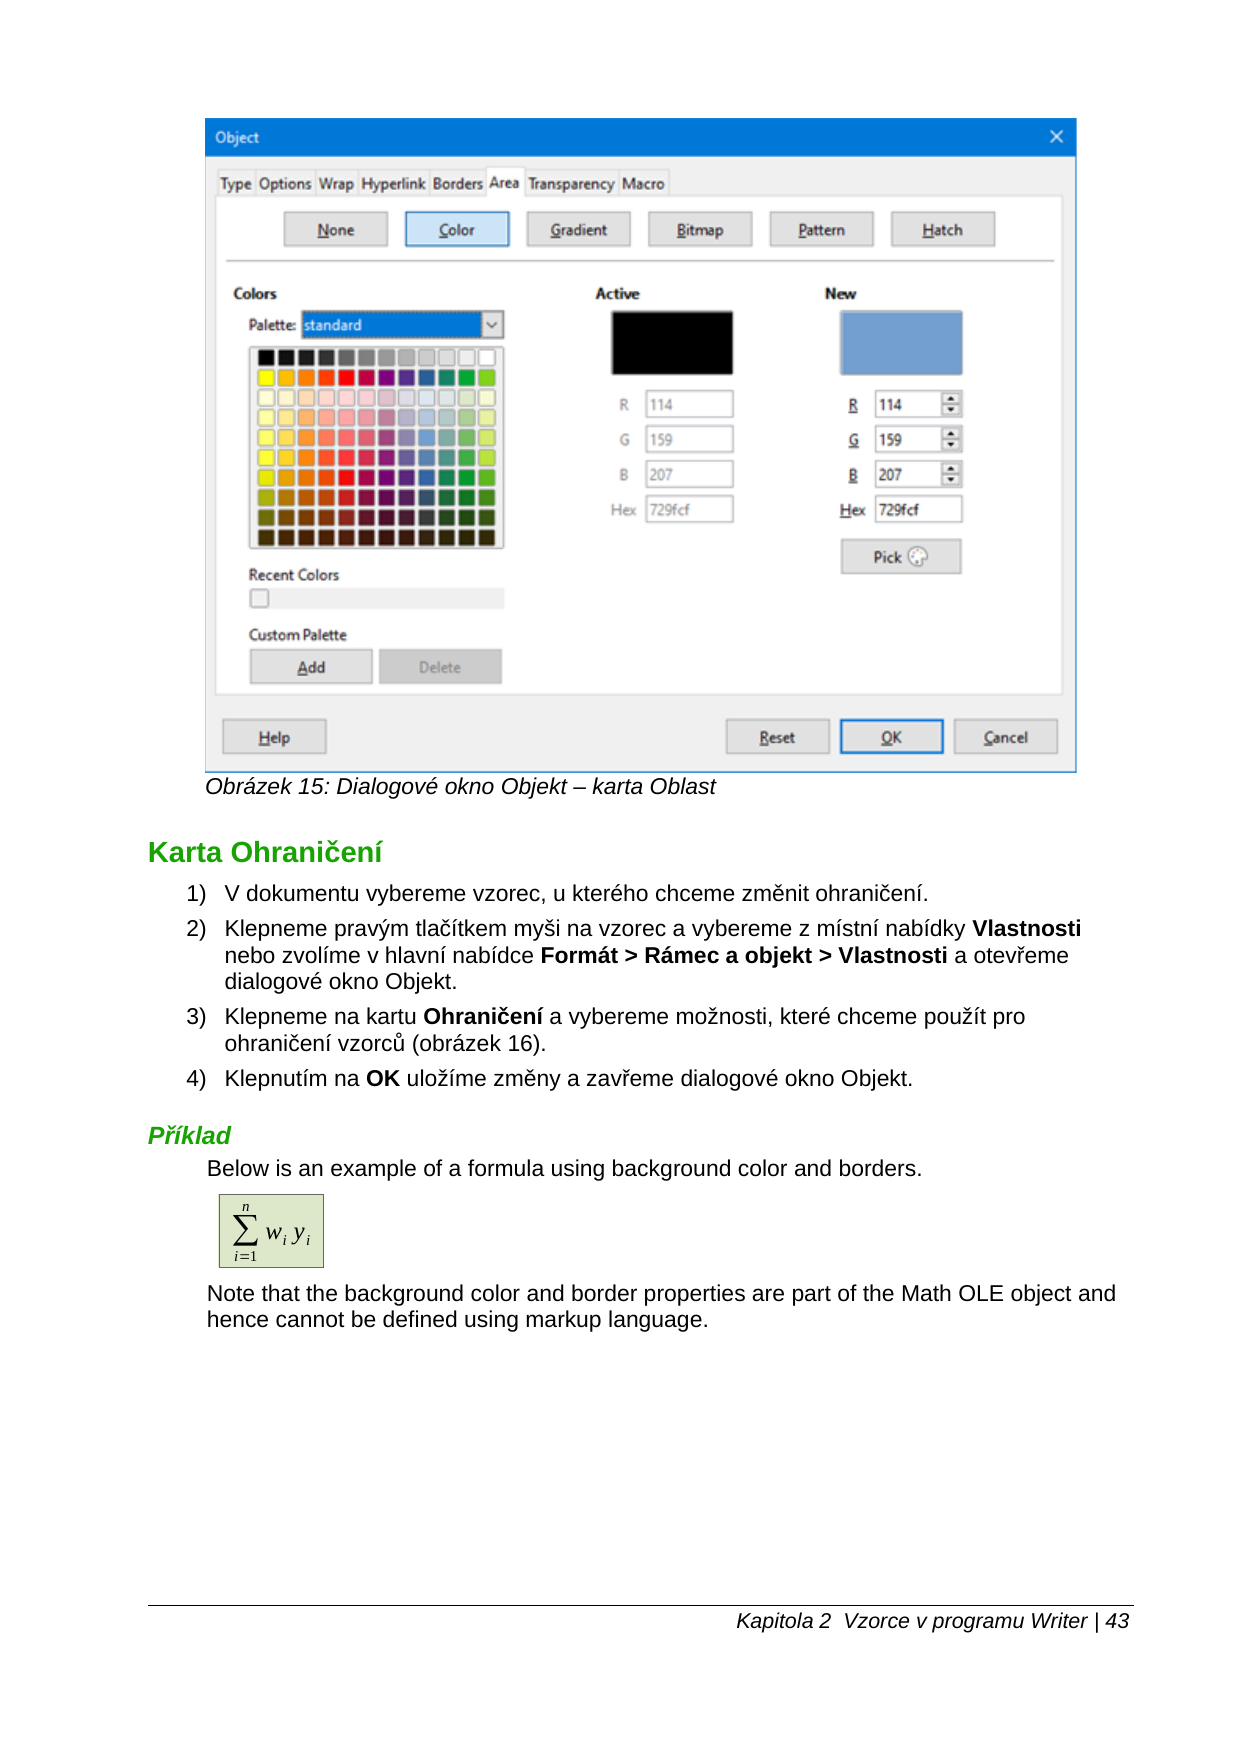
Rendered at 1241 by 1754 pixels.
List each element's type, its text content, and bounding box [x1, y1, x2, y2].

list V dokumentu vybereme vzorec, u kterého chceme změnit ohraničení. [207, 880, 1134, 906]
subtitle Karta Ohraničení [148, 835, 1134, 868]
list Klepneme na kartu Ohraničení a vybereme možnosti, které chceme použít pro ohraničení vzorců (obrázek 16). [207, 1003, 1134, 1056]
picture [205, 118, 1077, 773]
text Note that the background color and border properties are part of the Math OLE object and hence cannot be defined using markup language. [207, 1280, 1134, 1333]
text Obrázek 15: Dialogové okno Objekt – karta Oblast [205, 773, 1077, 799]
list Klepnutím na OK uložíme změny a zavřeme dialogové okno Objekt. [207, 1065, 1134, 1091]
list Klepneme pravým tlačítkem myši na vzorec a vybereme z místní nabídky Vlastnosti nebo zvolíme v hlavní nabídce Formát > Rámec a objekt > Vlastnosti a otevřeme dialogové okno Objekt. [207, 915, 1134, 994]
subtitle Příklad [148, 1121, 1134, 1149]
text Below is an example of a formula using background color and borders. [207, 1155, 1134, 1182]
